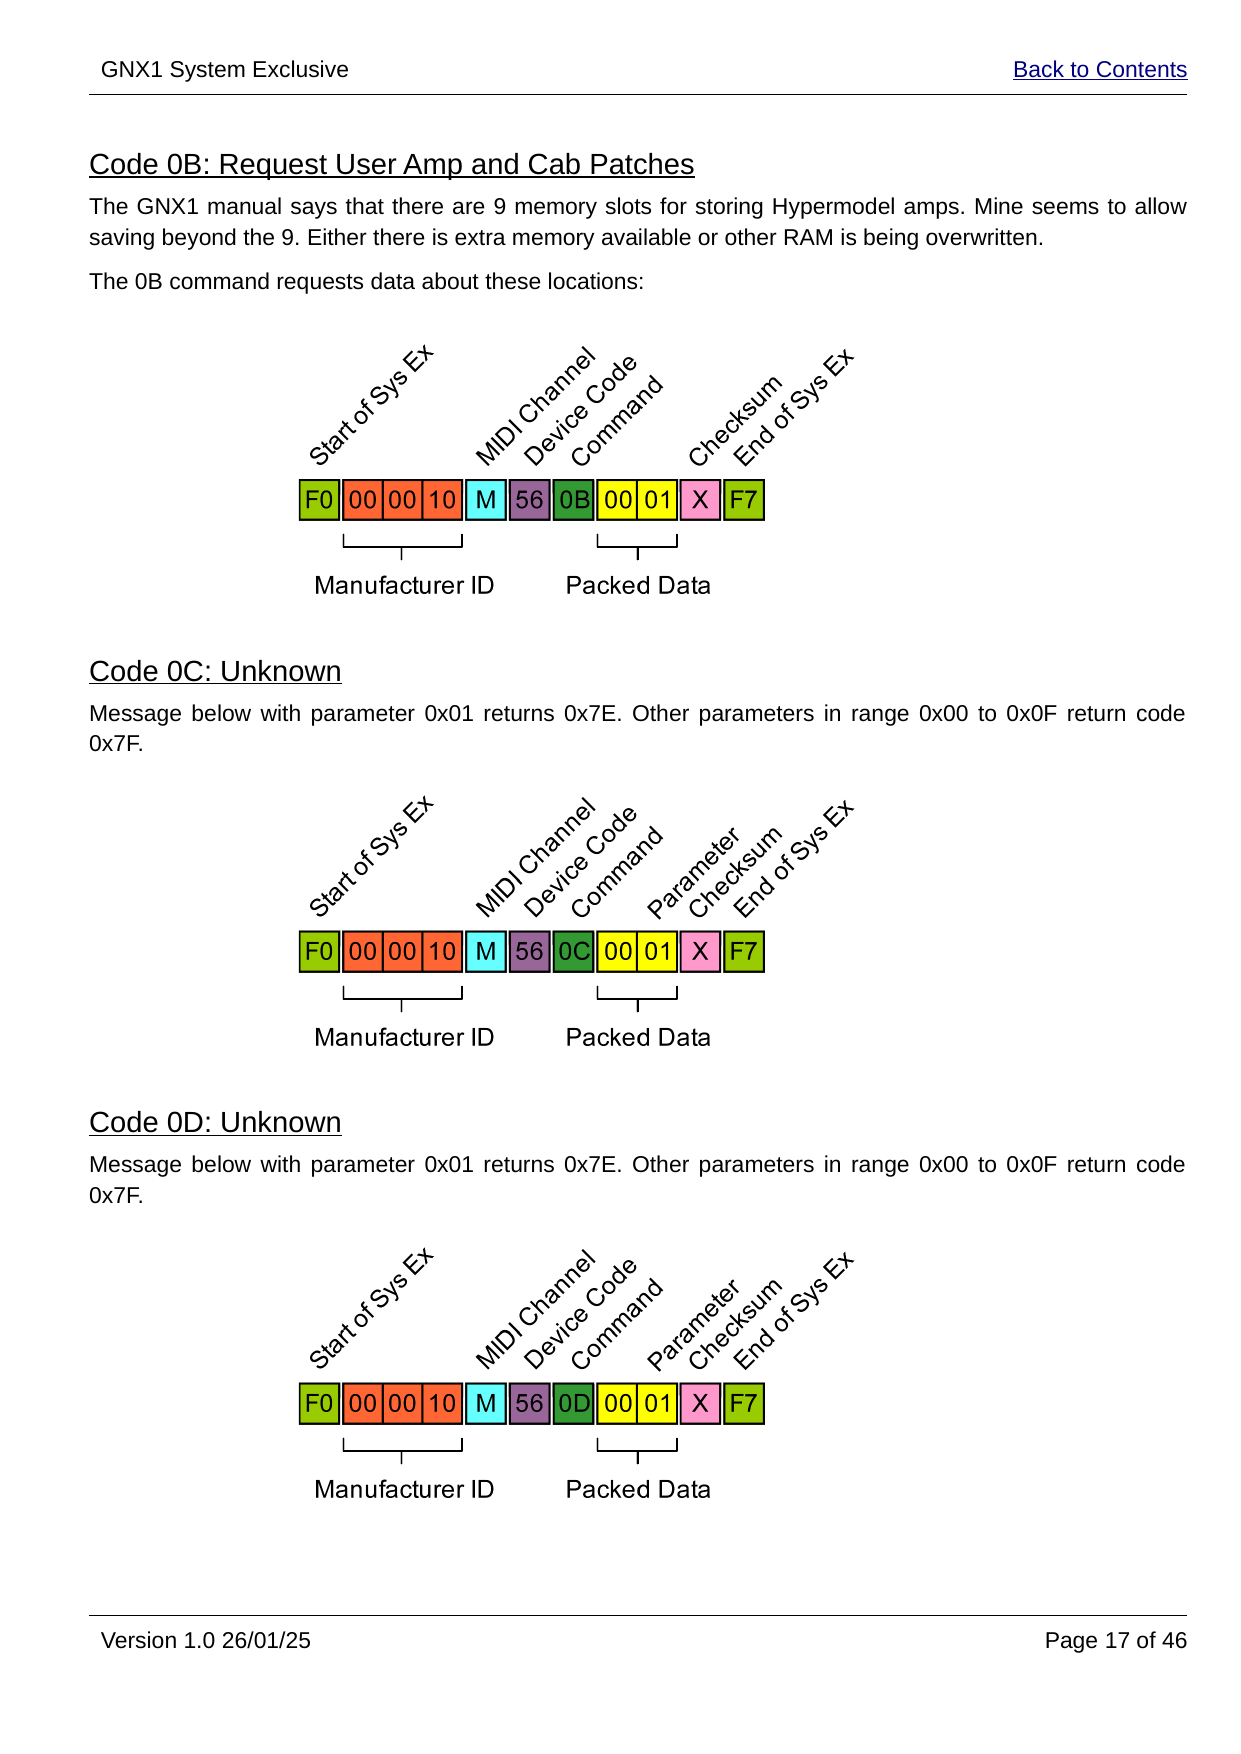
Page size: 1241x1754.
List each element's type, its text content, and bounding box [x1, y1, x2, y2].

text Message below with parameter 0x01 returns 0x7E. Other parameters in range 0x00 to 0x0F return code 0x7F. [89, 700, 1187, 756]
text The GNX1 manual says that there are 9 memory slots for storing Hypermodel amps. Mine seems to allow saving beyond the 9. Either there is extra memory available or other RAM is being overwritten. [89, 193, 1187, 250]
text The 0B command requests data about these locations: [89, 268, 1187, 294]
picture [298, 795, 978, 1052]
text Message below with parameter 0x01 returns 0x7E. Other parameters in range 0x00 to 0x0F return code 0x7F. [89, 1151, 1187, 1208]
picture [298, 1246, 978, 1504]
subtitle Code 0B: Request User Amp and Cab Patches [89, 147, 1187, 181]
picture [298, 343, 978, 600]
subtitle Code 0C: Unknown [89, 334, 1187, 687]
subtitle Code 0D: Unknown [89, 796, 1187, 1139]
